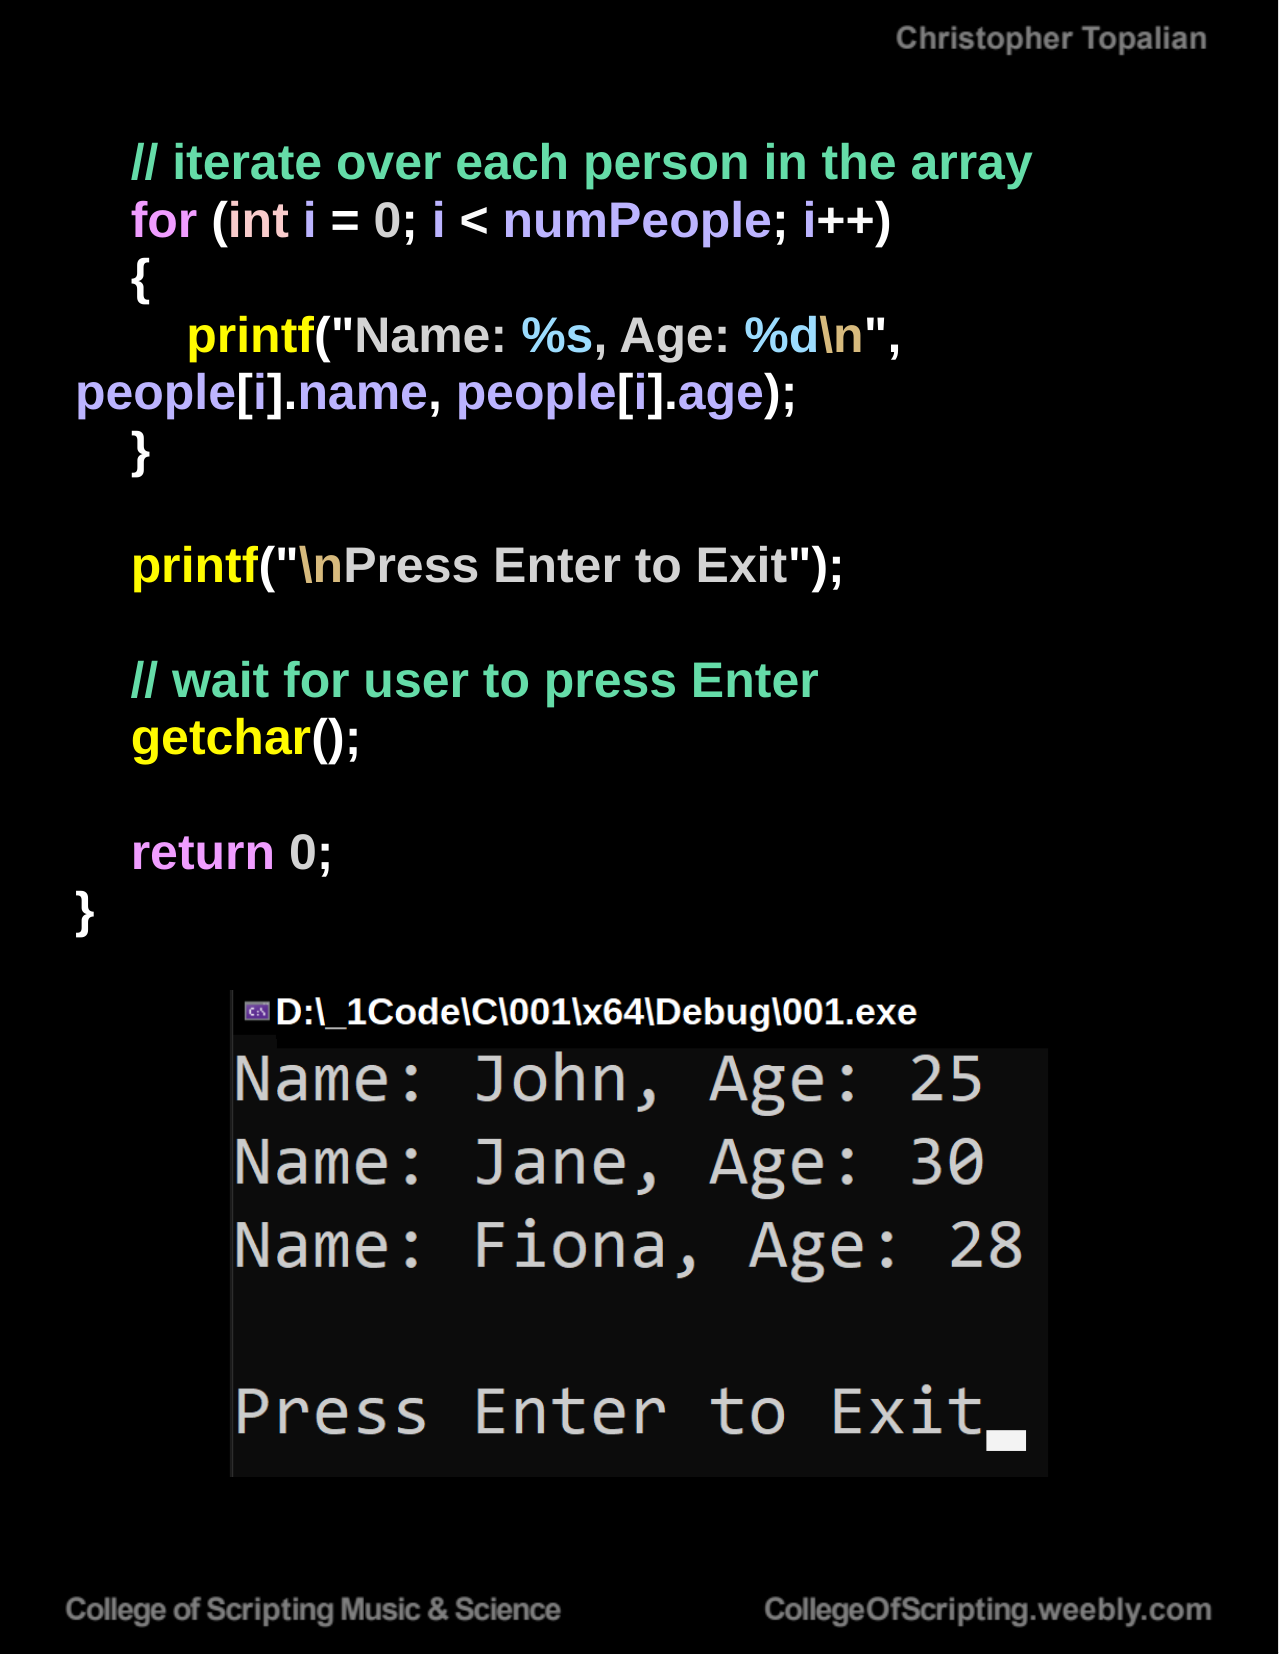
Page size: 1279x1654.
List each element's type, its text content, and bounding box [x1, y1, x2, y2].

text // iterate over each person in the array [75, 132, 1203, 190]
text for (int i = 0; i < numPeople; i++) [75, 190, 1203, 247]
text { [75, 247, 1203, 305]
text } [75, 420, 1203, 477]
picture [229, 990, 1049, 1477]
text } [75, 880, 1203, 937]
text // wait for user to press Enter [75, 650, 1203, 707]
text printf("\nPress Enter to Exit"); [75, 535, 1203, 592]
text printf("Name: %s, Age: %d\n", people[i].name, people[i].age); [75, 305, 1203, 420]
text getchar(); [75, 707, 1203, 765]
text return 0; [75, 822, 1203, 880]
